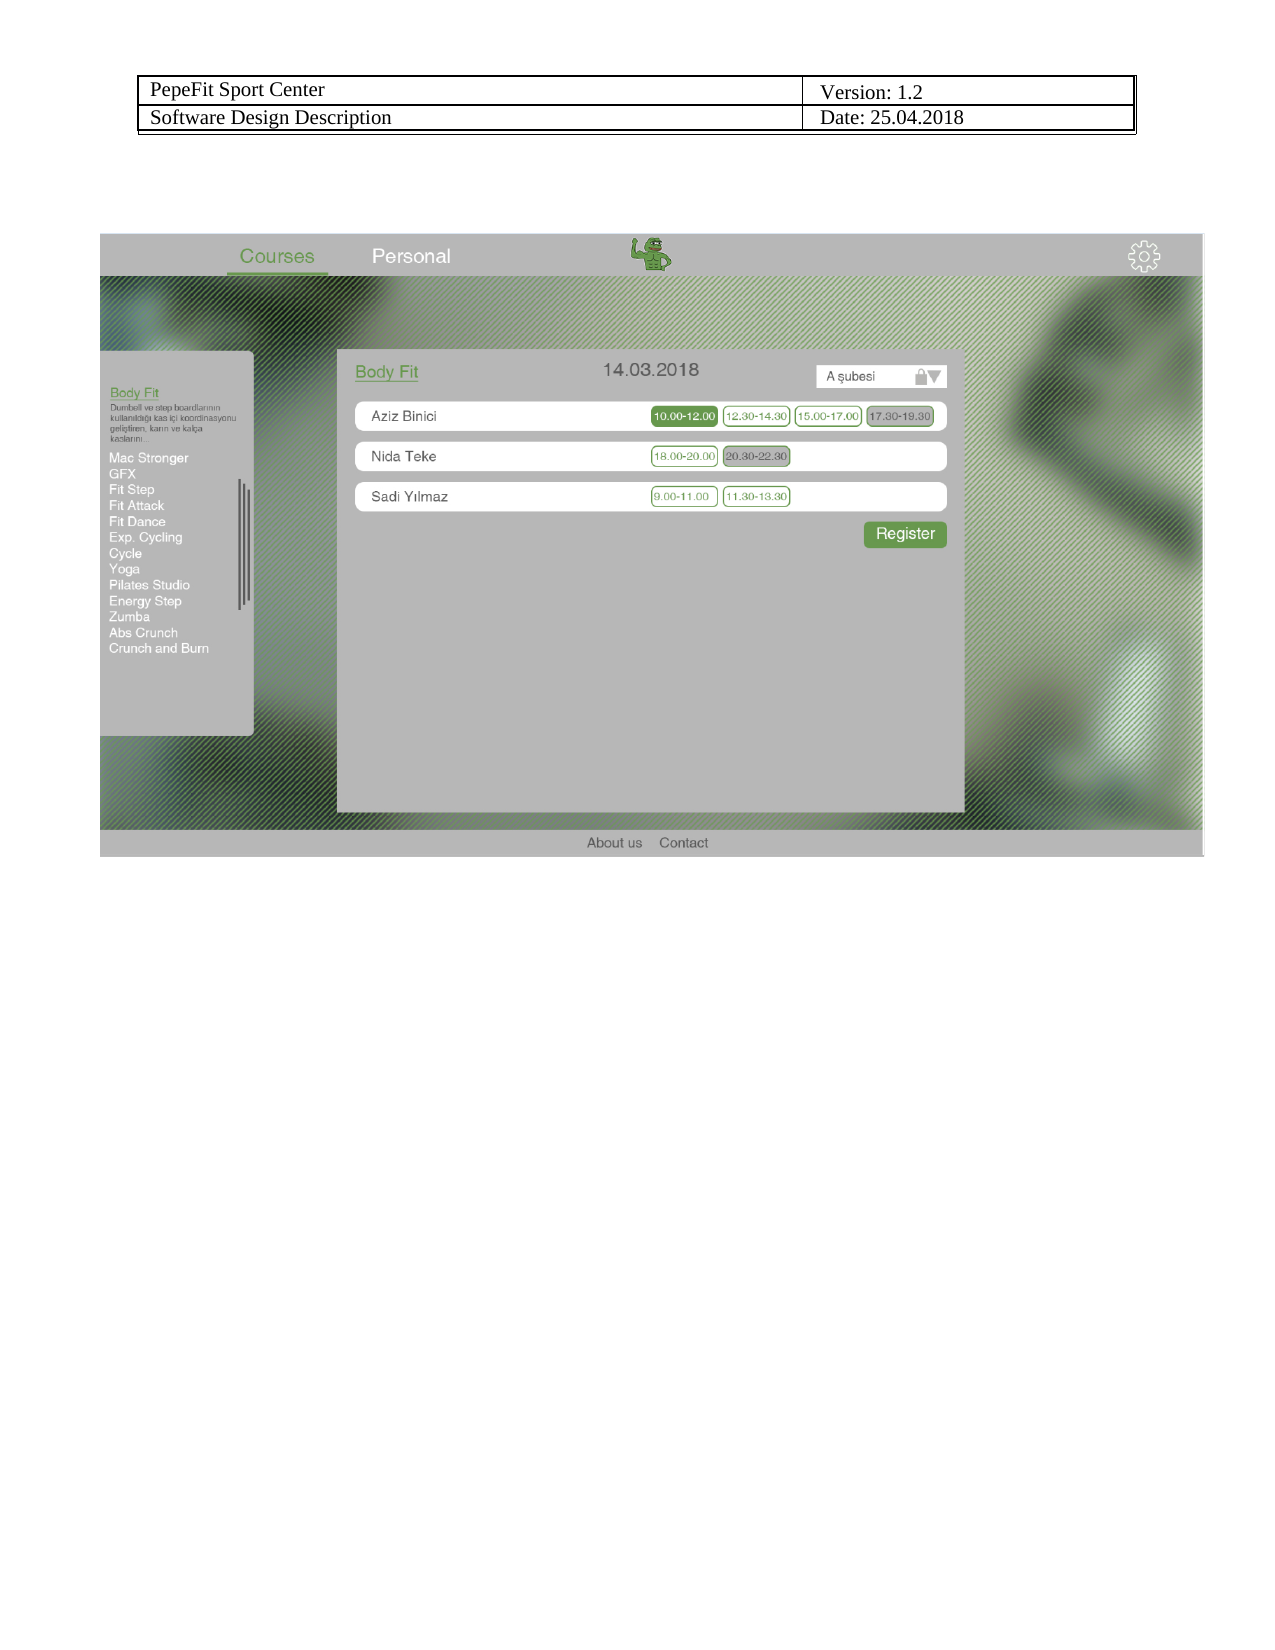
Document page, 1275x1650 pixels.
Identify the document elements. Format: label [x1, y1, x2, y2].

picture [100, 233, 1205, 859]
